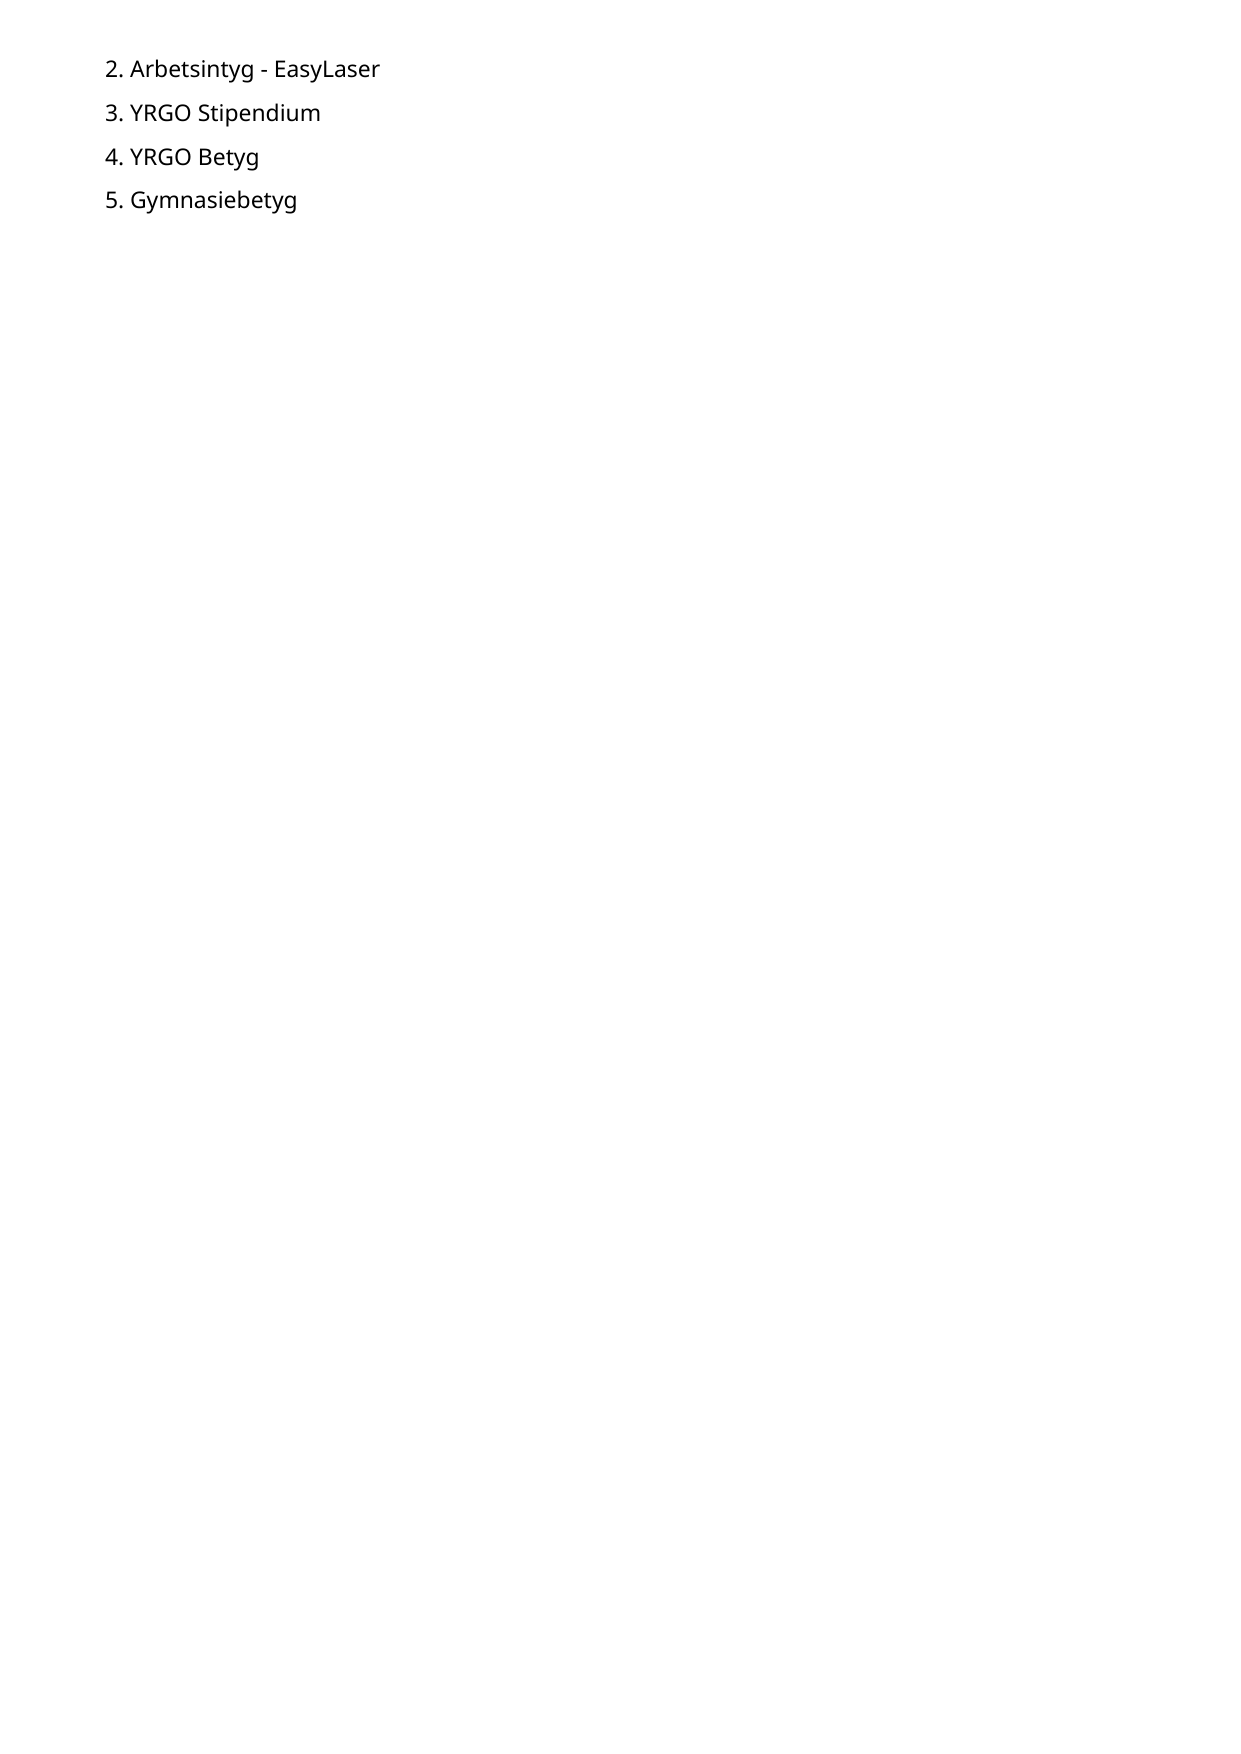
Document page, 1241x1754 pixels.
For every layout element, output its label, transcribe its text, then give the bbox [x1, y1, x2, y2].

text 2. Arbetsintyg - EasyLaser [105, 53, 1145, 84]
text 5. Gymnasiebetyg [105, 184, 1145, 215]
text 4. YRGO Betyg [105, 140, 1145, 172]
text 3. YRGO Stipendium [105, 97, 1145, 128]
